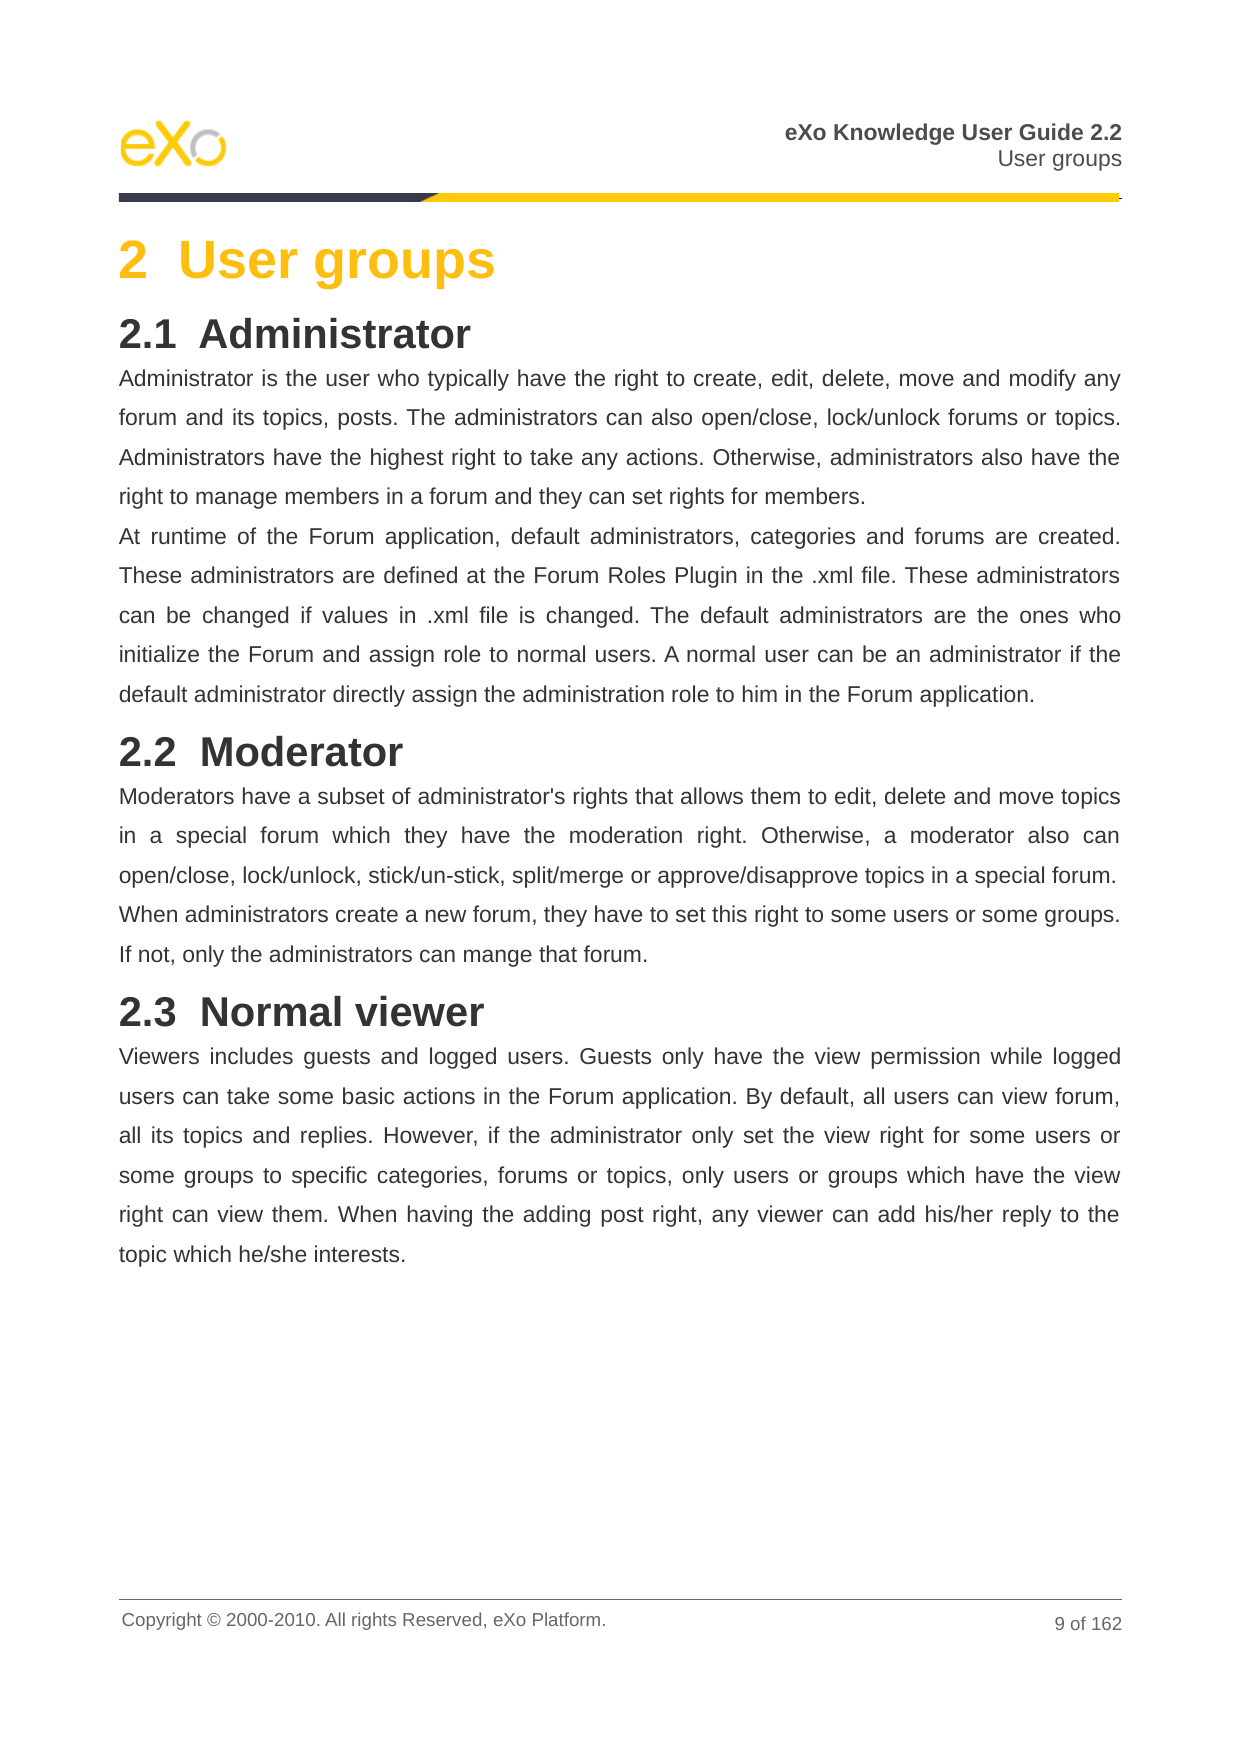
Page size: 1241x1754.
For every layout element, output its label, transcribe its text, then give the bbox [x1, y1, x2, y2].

subtitle Moderator [118, 727, 1122, 775]
picture [118, 193, 1119, 202]
subtitle Administrator [118, 309, 1122, 357]
text Administrator is the user who typically have the right to create, edit, delete, move and modify any forum and its topics, posts. The administrators can also open/close, lock/unlock forums or topics. Administrators have the highest right to take any actions. Otherwise, administrators also have the right to manage members in a forum and they can set rights for members. [118, 365, 1122, 509]
picture [120, 120, 227, 167]
subtitle Normal viewer [118, 988, 1122, 1036]
subtitle User groups [118, 228, 1122, 290]
text At runtime of the Forum application, default administrators, categories and forums are created. These administrators are defined at the Forum Roles Plugin in the .xml file. These administrators can be changed if values in .xml file is changed. The default administrators are the ones who initialize the Forum and assign role to normal users. A normal user can be an administrator if the default administrator directly assign the administration role to him in the Forum application. [118, 523, 1122, 707]
text Moderators have a subset of administrator's rights that allows them to edit, delete and move topics in a special forum which they have the moderation right. Otherwise, a moderator also can open/close, lock/unlock, stick/un-stick, split/merge or approve/disapprove topics in a special forum. [118, 783, 1122, 888]
text When administrators create a new forum, they have to set this right to some users or some groups. If not, only the administrators can mange that forum. [118, 901, 1122, 967]
text Viewers includes guests and logged users. Guests only have the view permission while logged users can take some basic actions in the Forum application. By default, all users can view forum, all its topics and replies. However, if the administrator only set the view right for some users or some groups to specific categories, forums or topics, only users or groups which have the view right can view them. When having the adding post right, any viewer can add his/her reply to the topic which he/she interests. [118, 1043, 1122, 1267]
